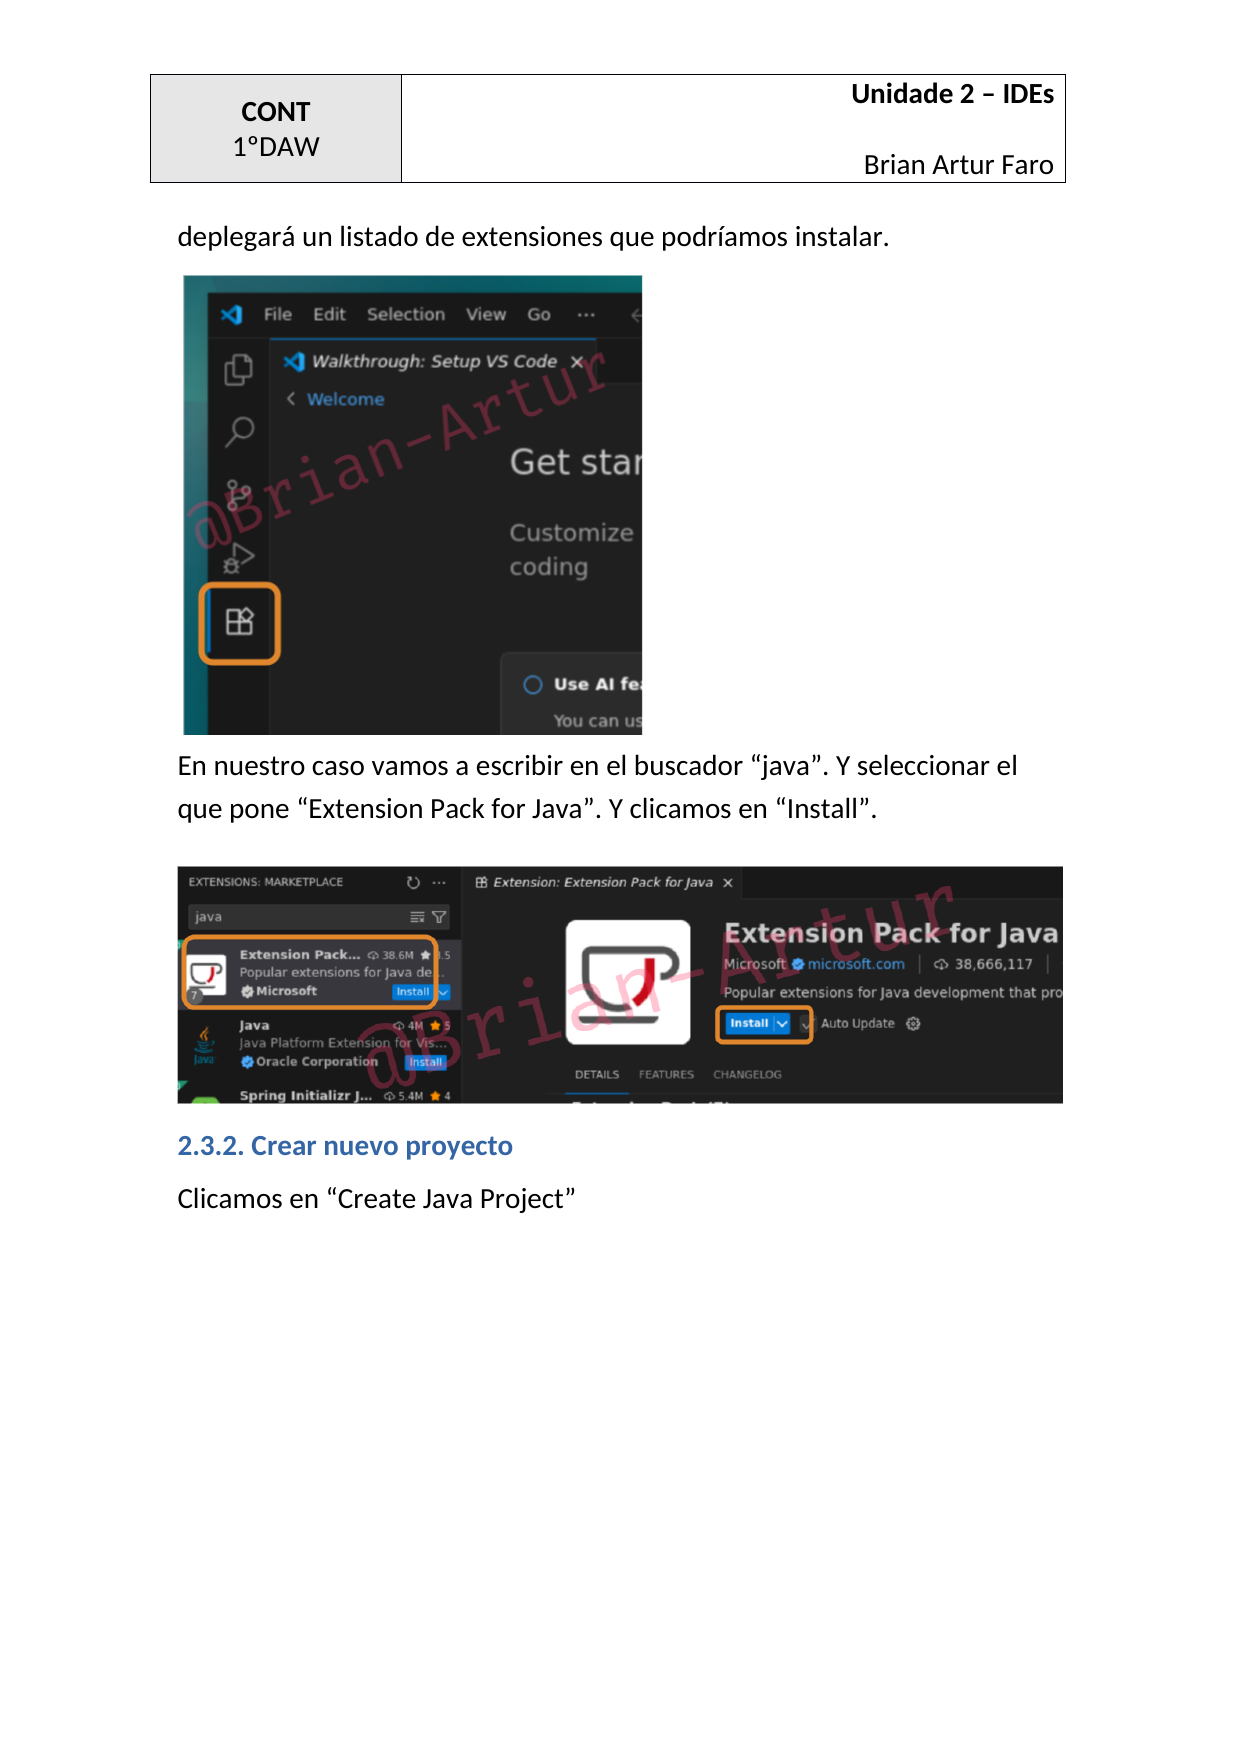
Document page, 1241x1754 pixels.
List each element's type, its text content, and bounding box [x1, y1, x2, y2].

text En nuestro caso vamos a escribir en el buscador “java”. Y seleccionar el que pone “Extension Pack for Java”. Y clicamos en “Install”. [177, 747, 1063, 826]
picture [177, 275, 643, 735]
picture [177, 847, 1063, 1110]
text 2.3.2. Crear nuevo proyecto [177, 1127, 1063, 1163]
text Clicamos en “Create Java Project” [177, 1181, 1063, 1216]
text deplegará un listado de extensiones que podríamos instalar. [177, 218, 1063, 254]
